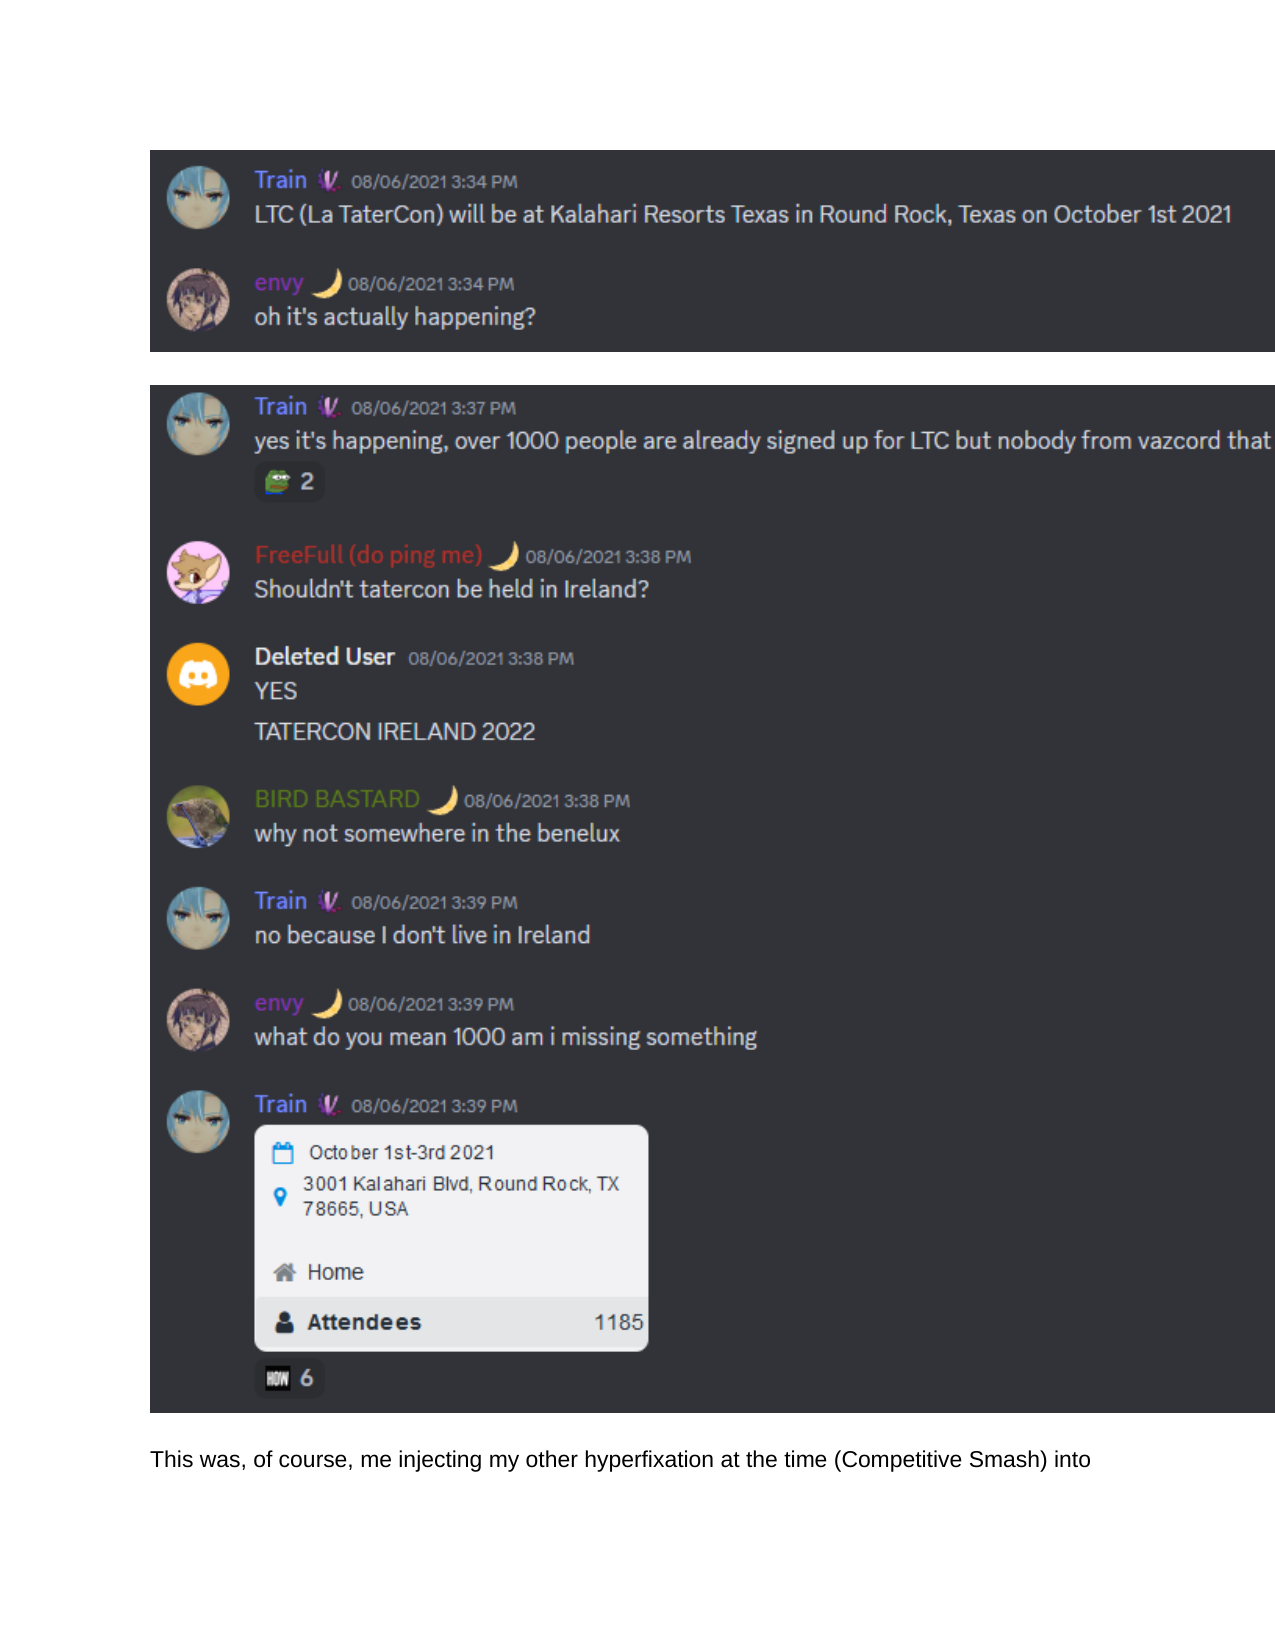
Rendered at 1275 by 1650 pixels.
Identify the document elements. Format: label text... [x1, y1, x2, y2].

picture [150, 150, 1275, 352]
text This was, of course, me injecting my other hyperfixation at the time (Competitive Smash) into [150, 1446, 1125, 1473]
picture [150, 385, 1275, 1413]
